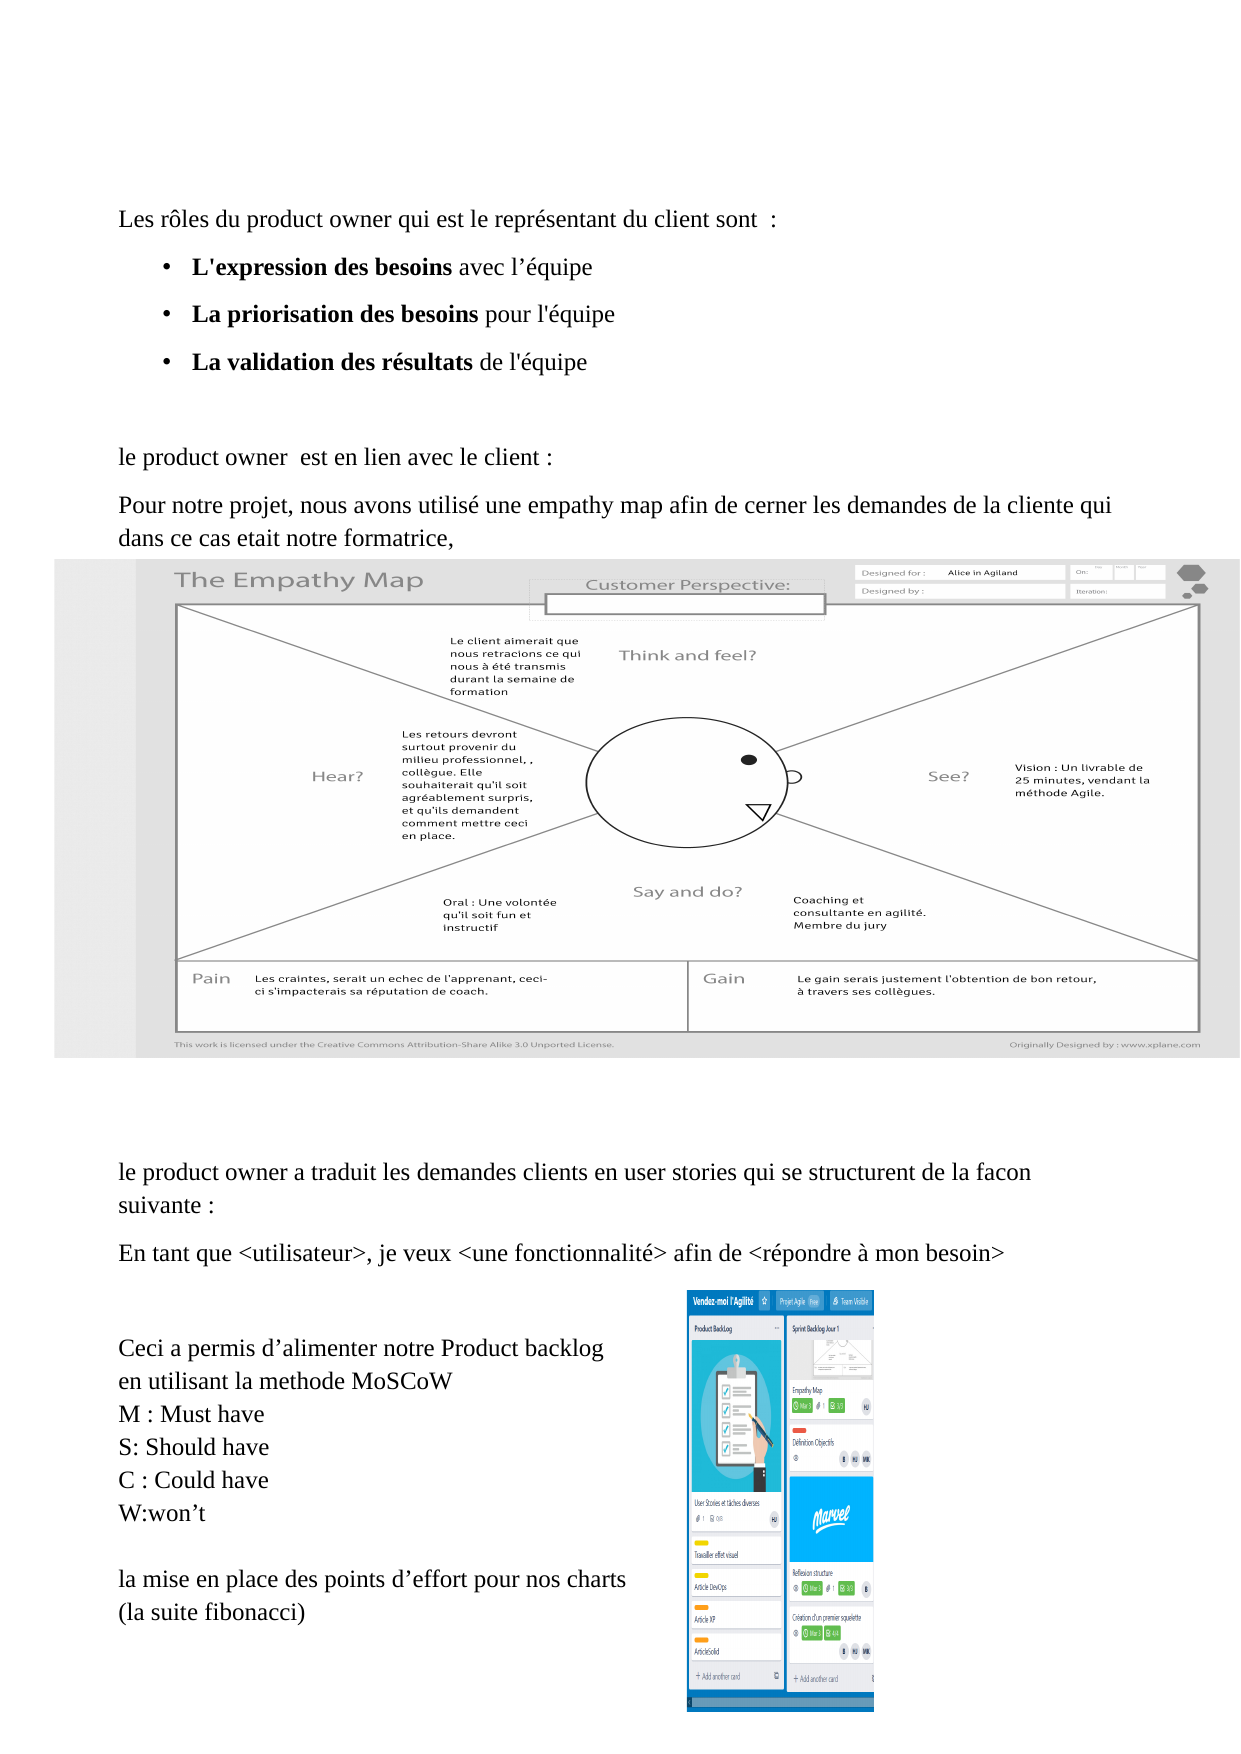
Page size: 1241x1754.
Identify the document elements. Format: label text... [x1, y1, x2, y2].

text C : Could have [118, 1465, 686, 1494]
text Pour notre projet, nous avons utilisé une empathy map afin de cerner les demandes de la cliente qui dans ce cas etait notre formatrice, [118, 490, 1122, 552]
list La validation des résultats de l'équipe [162, 347, 1122, 376]
text [687, 1399, 1122, 1428]
text Les rôles du product owner qui est le représentant du client sont : [118, 204, 1122, 233]
text [687, 1366, 1122, 1395]
text W:won’t [118, 1498, 686, 1527]
text [687, 1465, 1122, 1494]
text (la suite fibonacci) [118, 1597, 686, 1626]
text [687, 1597, 1122, 1626]
text M : Must have [118, 1399, 686, 1428]
text [687, 1498, 1122, 1527]
text le product owner a traduit les demandes clients en user stories qui se structurent de la facon suivante : [118, 1157, 1122, 1219]
text en utilisant la methode MoSCoW [118, 1366, 686, 1395]
text S: Should have [118, 1432, 686, 1461]
list L'expression des besoins avec l’équipe [162, 252, 1122, 281]
text la mise en place des points d’effort pour nos charts [118, 1564, 686, 1593]
text le product owner est en lien avec le client : [118, 442, 1122, 471]
text [687, 1333, 1122, 1362]
text En tant que <utilisateur>, je veux <une fonctionnalité> afin de <répondre à mon besoin> [118, 1238, 1122, 1267]
list La priorisation des besoins pour l'équipe [162, 299, 1122, 328]
text [687, 1432, 1122, 1461]
text Ceci a permis d’alimenter notre Product backlog [118, 1333, 686, 1362]
text [687, 1564, 1122, 1593]
